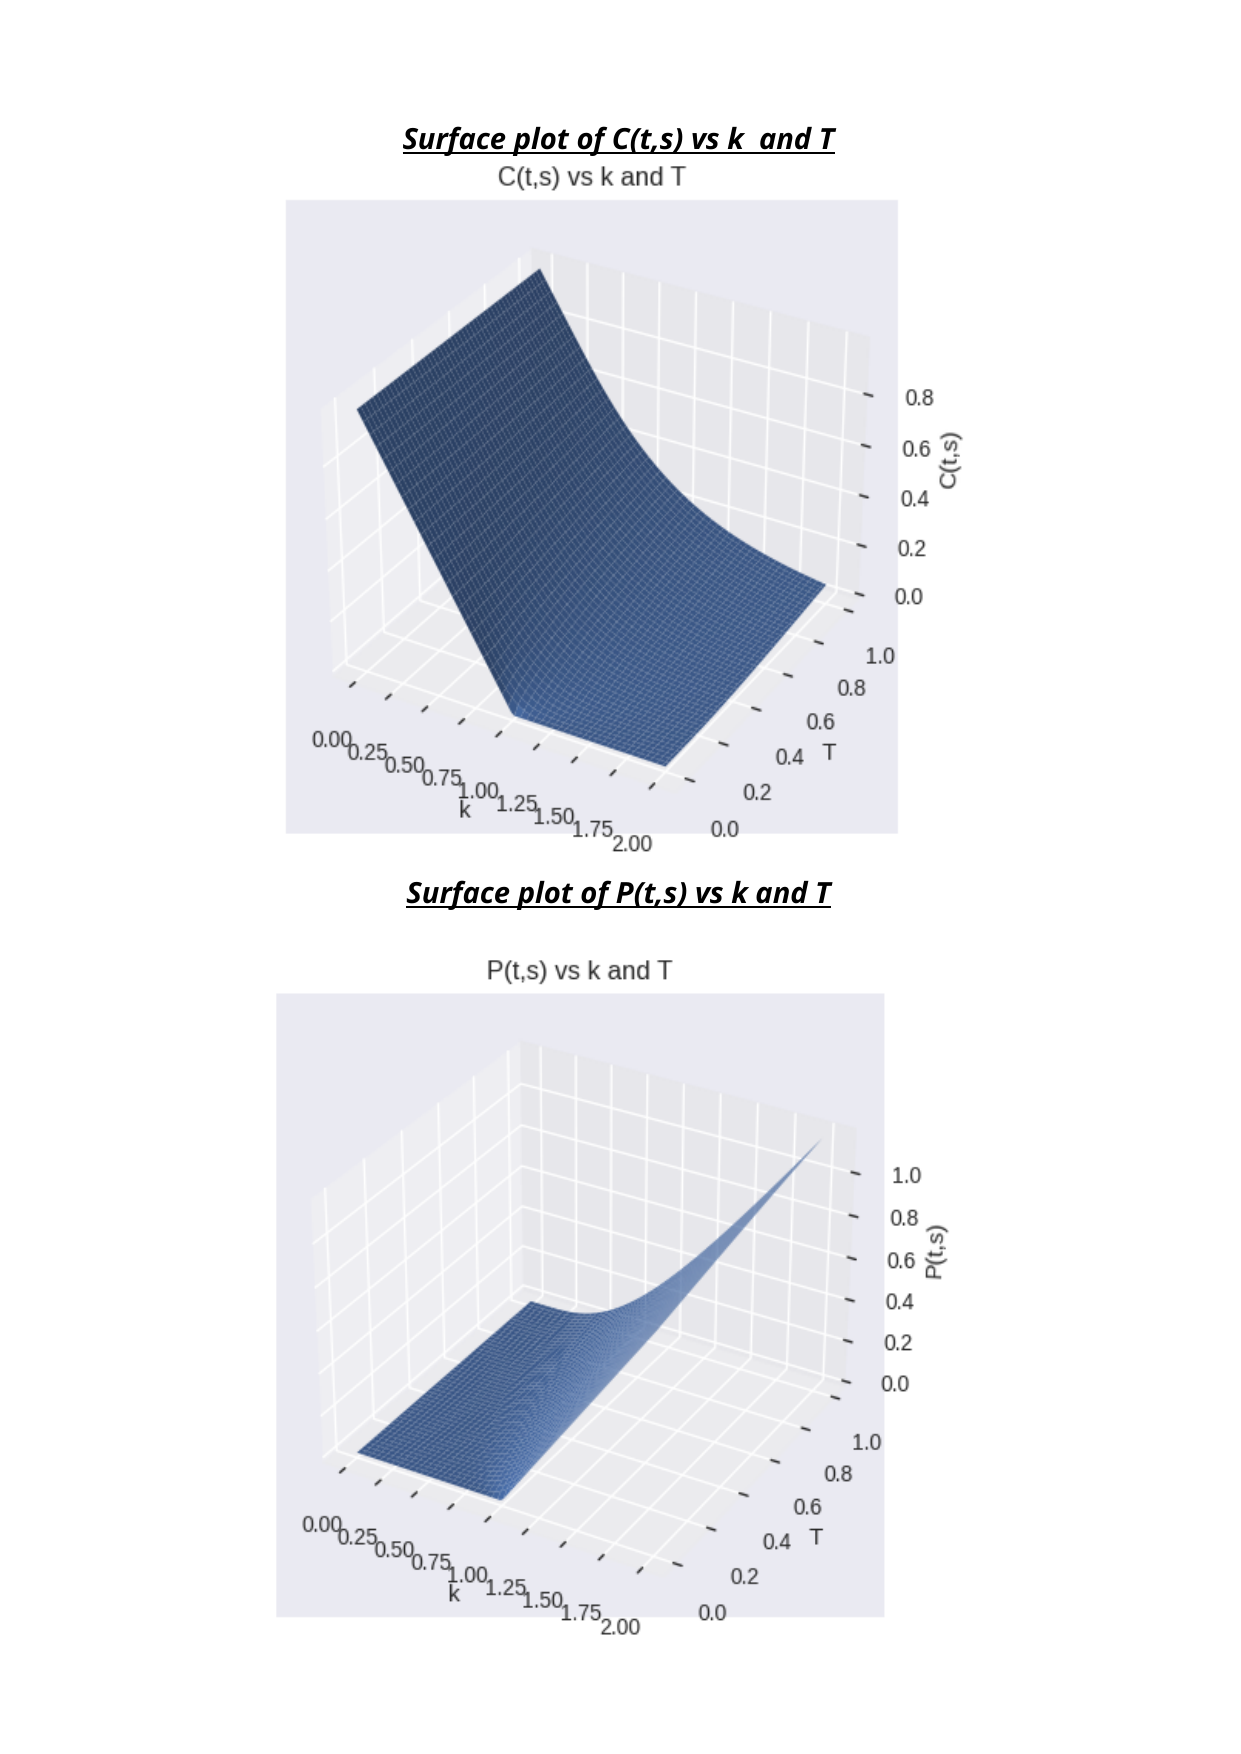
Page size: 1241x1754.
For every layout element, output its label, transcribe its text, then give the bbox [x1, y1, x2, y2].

picture [263, 157, 977, 858]
picture [252, 949, 966, 1649]
text Surface plot of P(t,s) vs k and T [118, 872, 1122, 912]
text Surface plot of C(t,s) vs k and T [118, 118, 1122, 158]
